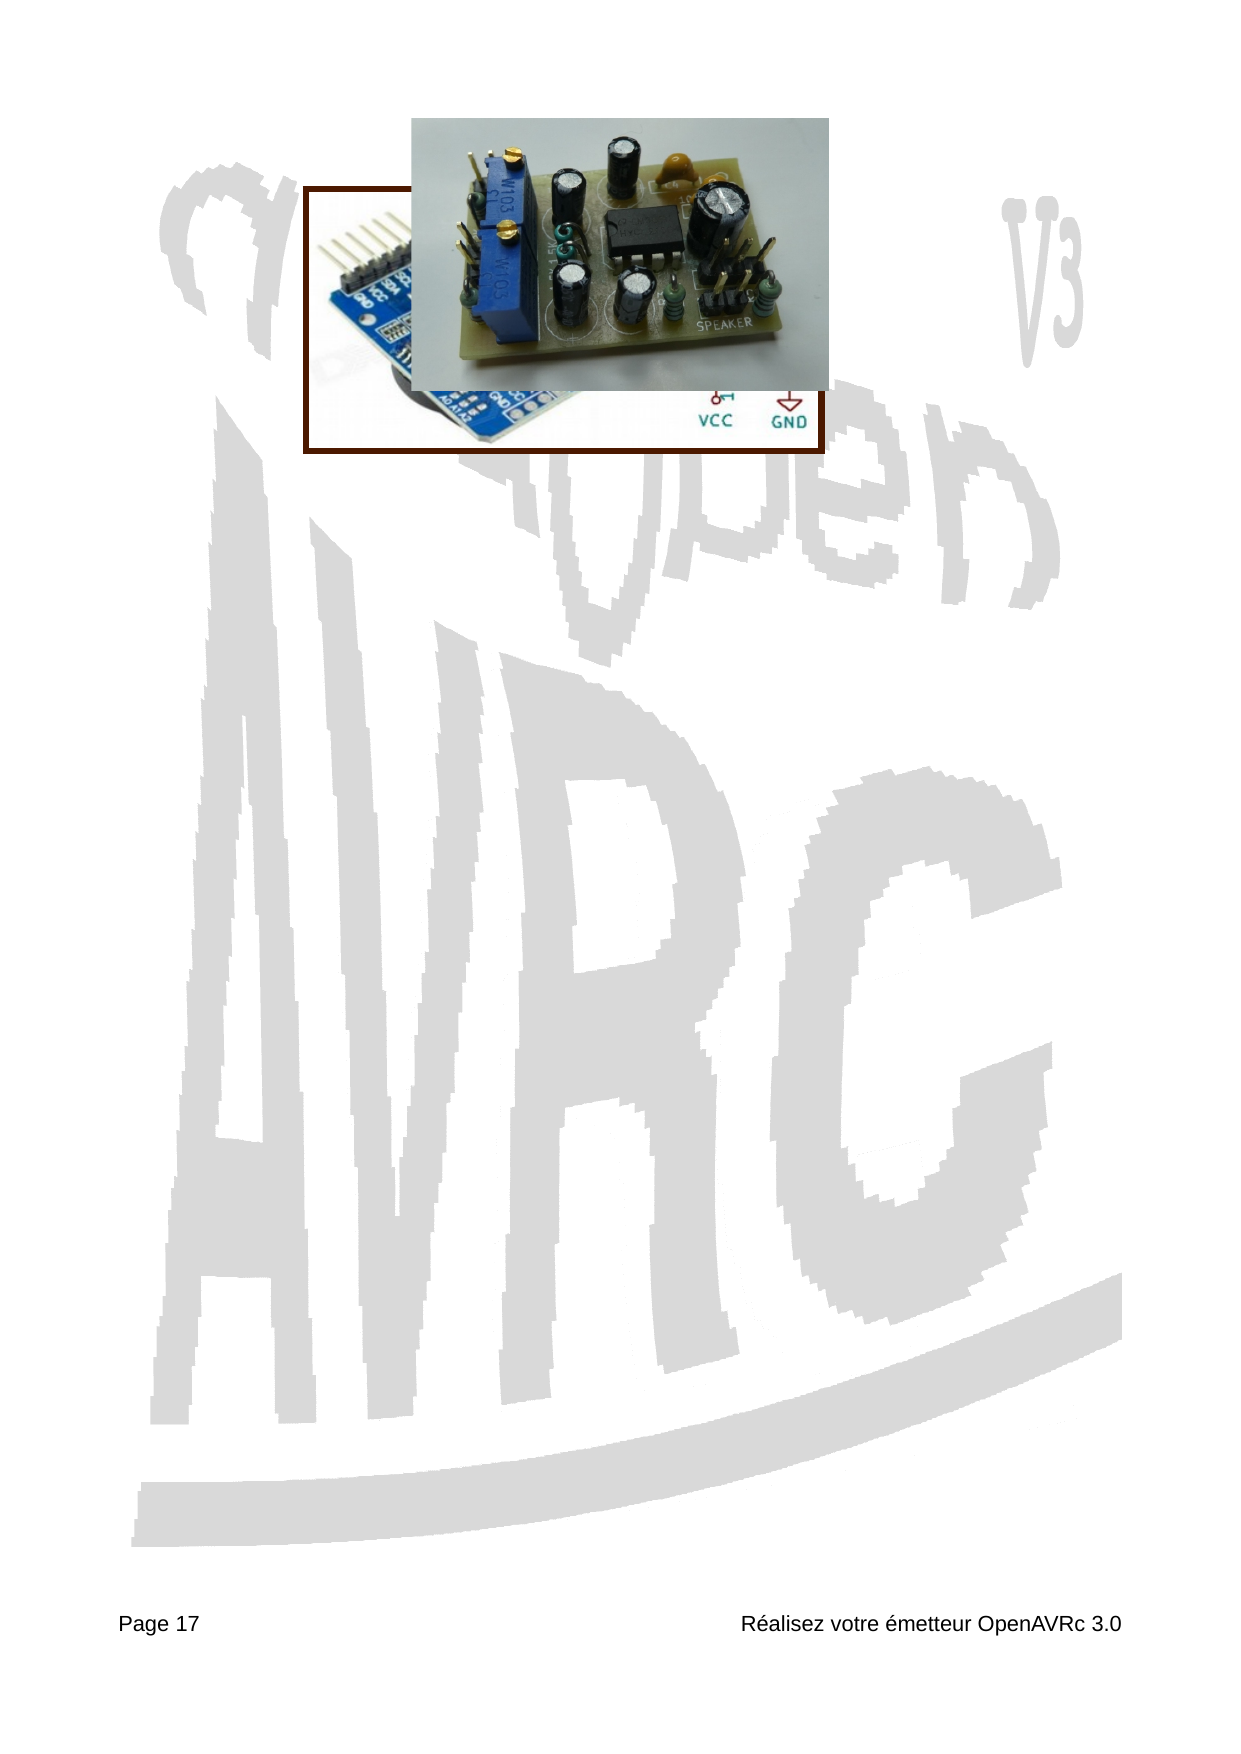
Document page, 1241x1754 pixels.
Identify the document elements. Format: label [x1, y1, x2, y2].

picture [309, 118, 829, 448]
